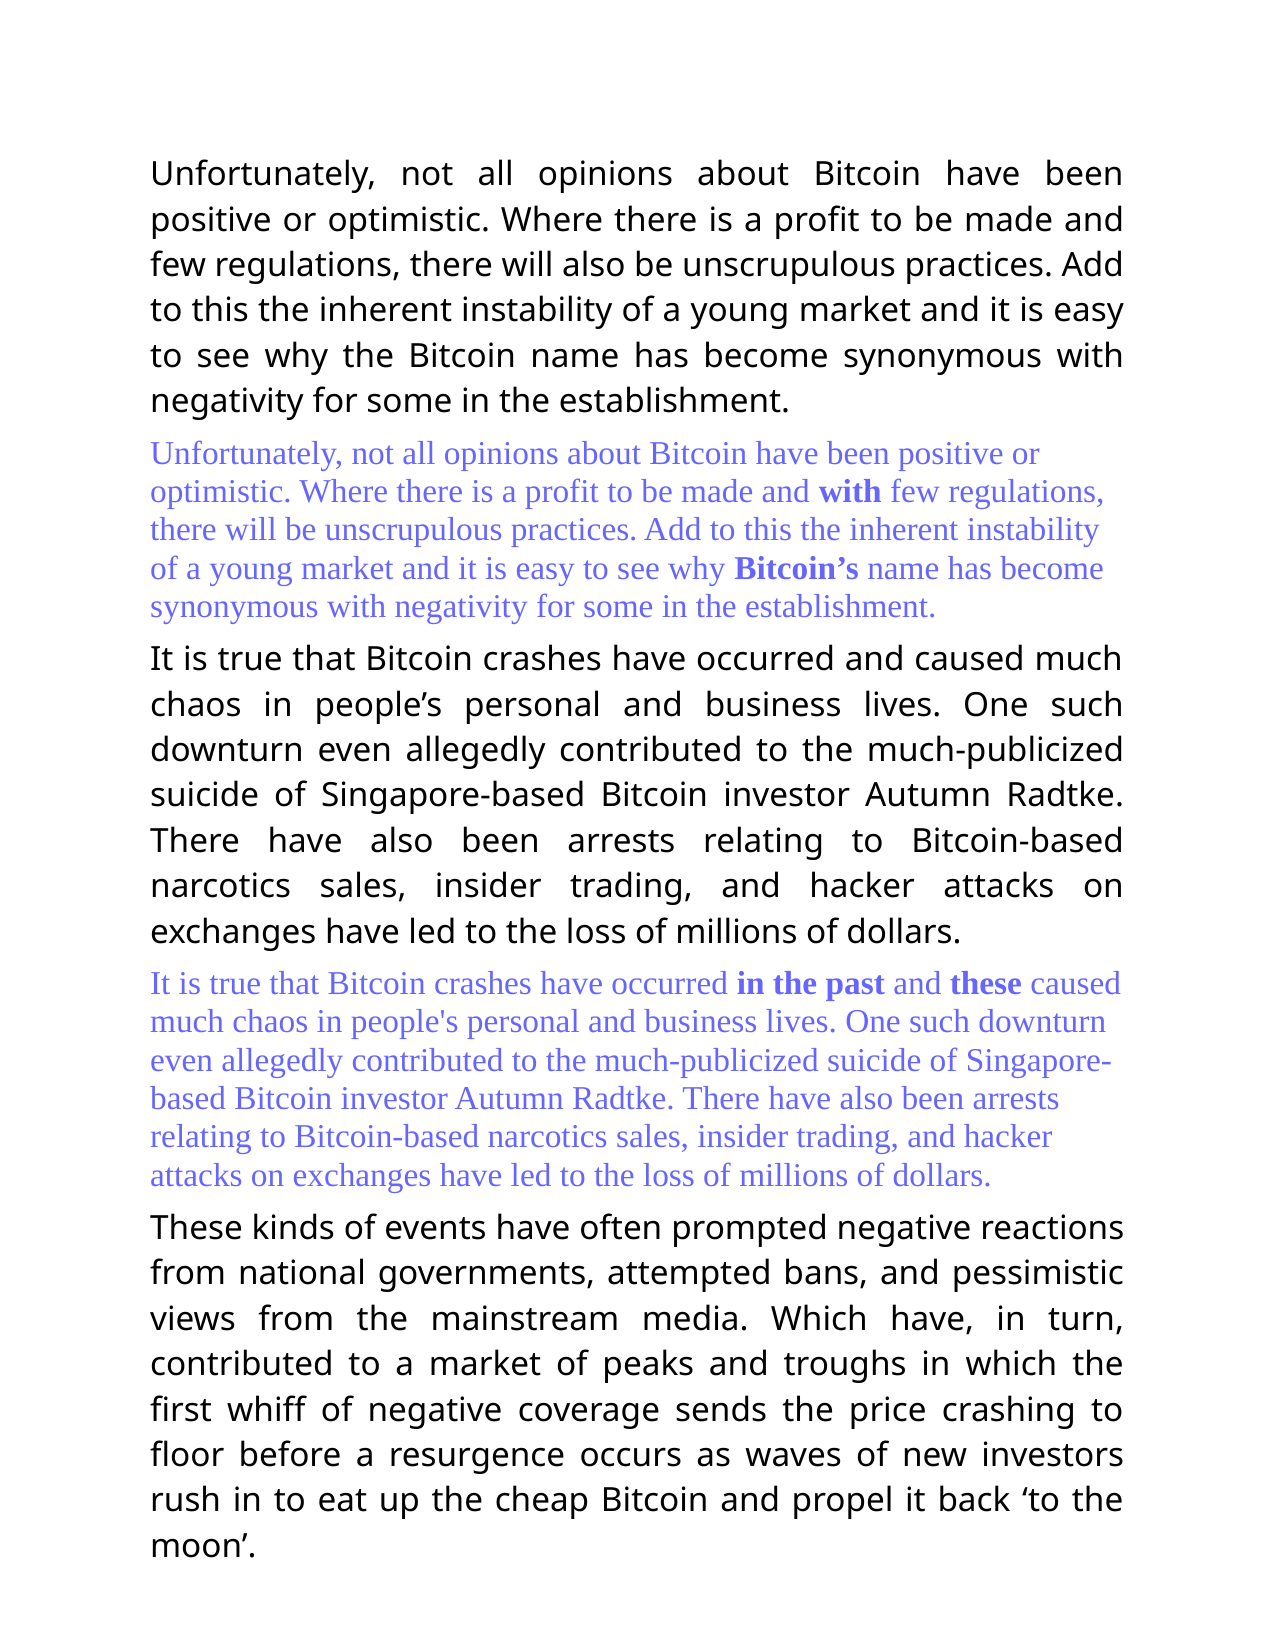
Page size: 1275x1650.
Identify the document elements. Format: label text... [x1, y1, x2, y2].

text Unfortunately, not all opinions about Bitcoin have been positive or optimistic. Where there is a profit to be made and with few regulations, there will be unscrupulous practices. Add to this the inherent instability of a young market and it is easy to see why Bitcoin’s name has become synonymous with negativity for some in the establishment. [150, 433, 1125, 624]
text It is true that Bitcoin crashes have occurred in the past and these caused much chaos in people's personal and business lives. One such downturn even allegedly contributed to the much-publicized suicide of Singapore-based Bitcoin investor Autumn Radtke. There have also been arrests relating to Bitcoin-based narcotics sales, insider trading, and hacker attacks on exchanges have led to the loss of millions of dollars. [150, 963, 1125, 1193]
text Unfortunately, not all opinions about Bitcoin have been positive or optimistic. Where there is a profit to be made and few regulations, there will also be unscrupulous practices. Add to this the inherent instability of a young market and it is easy to see why the Bitcoin name has become synonymous with negativity for some in the establishment. [150, 150, 1125, 422]
text It is true that Bitcoin crashes have occurred and caused much chaos in people’s personal and business lives. One such downturn even allegedly contributed to the much-publicized suicide of Singapore-based Bitcoin investor Autumn Radtke. There have also been arrests relating to Bitcoin-based narcotics sales, insider trading, and hacker attacks on exchanges have led to the loss of millions of dollars. [150, 635, 1125, 953]
text These kinds of events have often prompted negative reactions from national governments, attempted bans, and pessimistic views from the mainstream media. Which have, in turn, contributed to a market of peaks and troughs in which the first whiff of negative coverage sends the price crashing to floor before a resurgence occurs as waves of new investors rush in to eat up the cheap Bitcoin and propel it back ‘to the moon’. [150, 1204, 1125, 1567]
